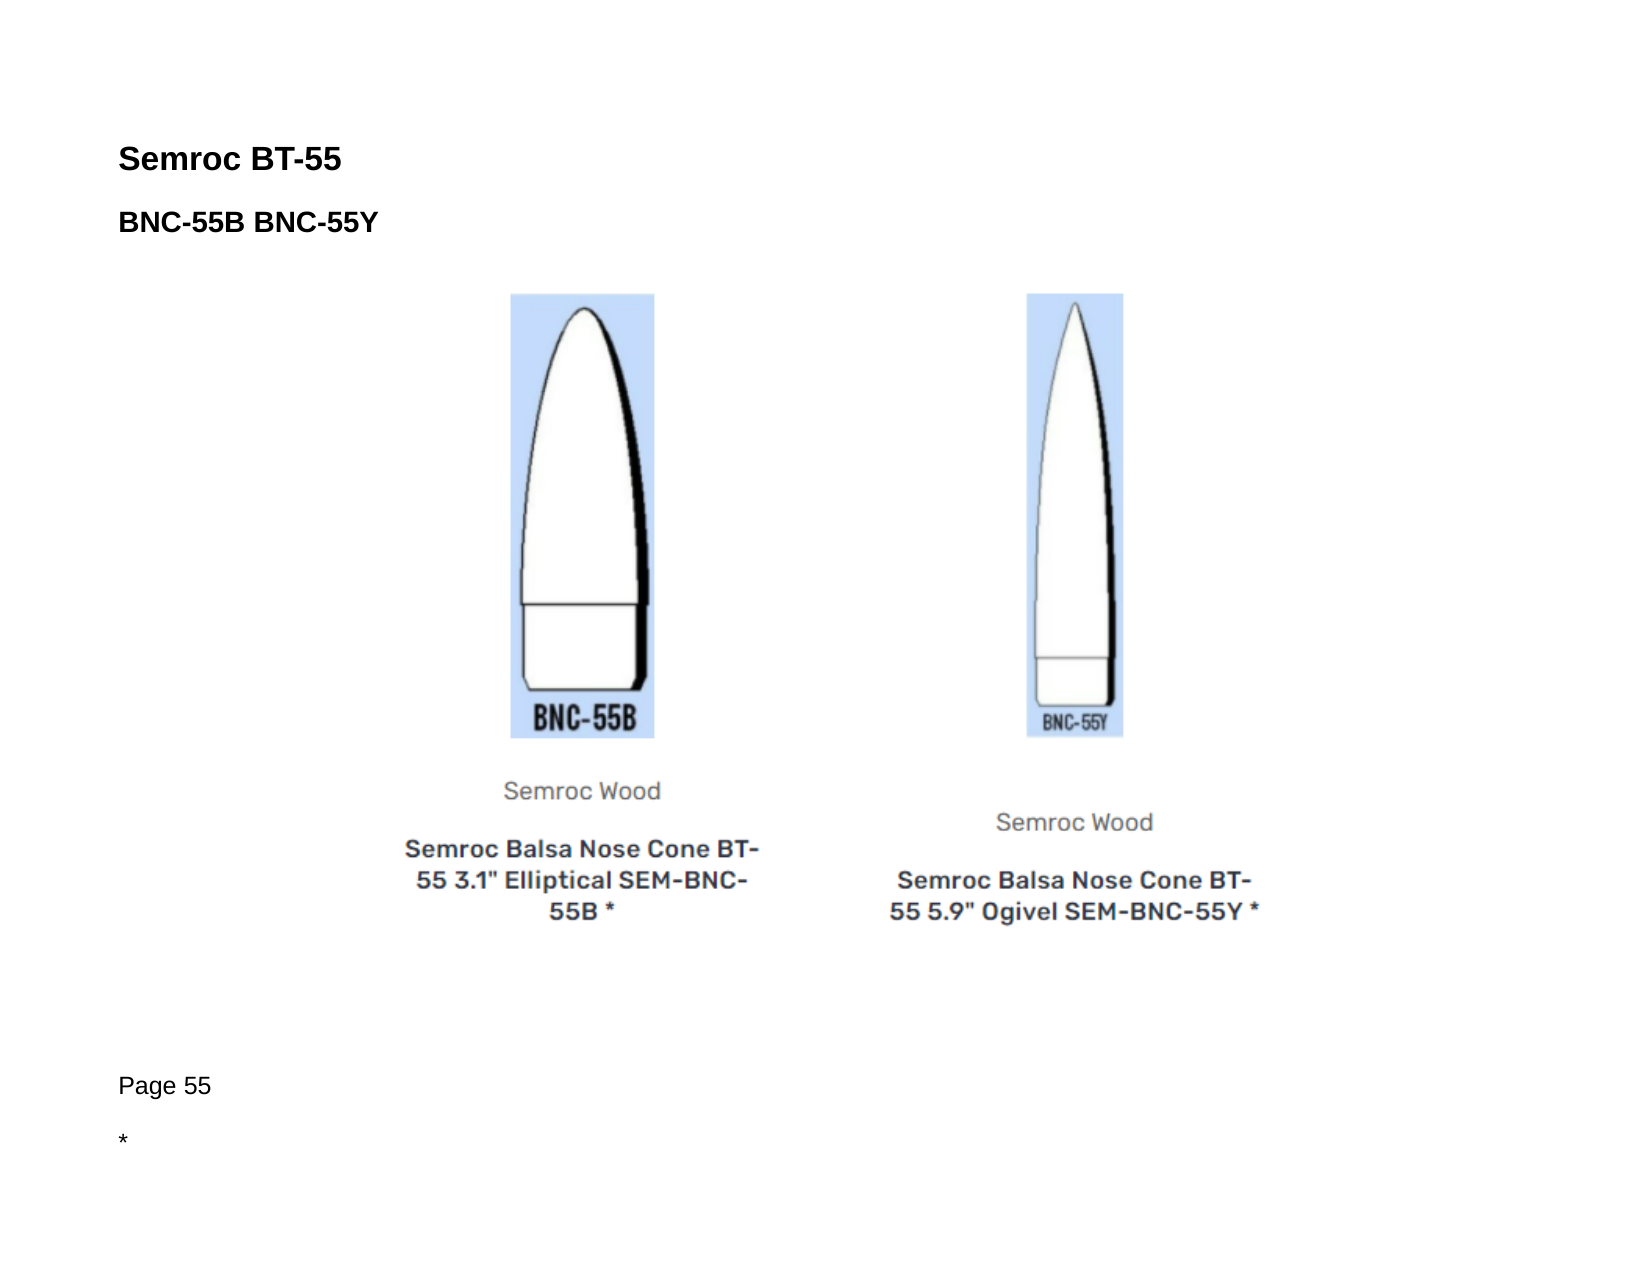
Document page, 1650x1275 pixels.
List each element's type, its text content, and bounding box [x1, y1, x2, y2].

subtitle BNC-55B BNC-55Y [118, 205, 1532, 238]
picture [367, 251, 1283, 939]
subtitle Semroc BT-55 [118, 139, 1532, 178]
